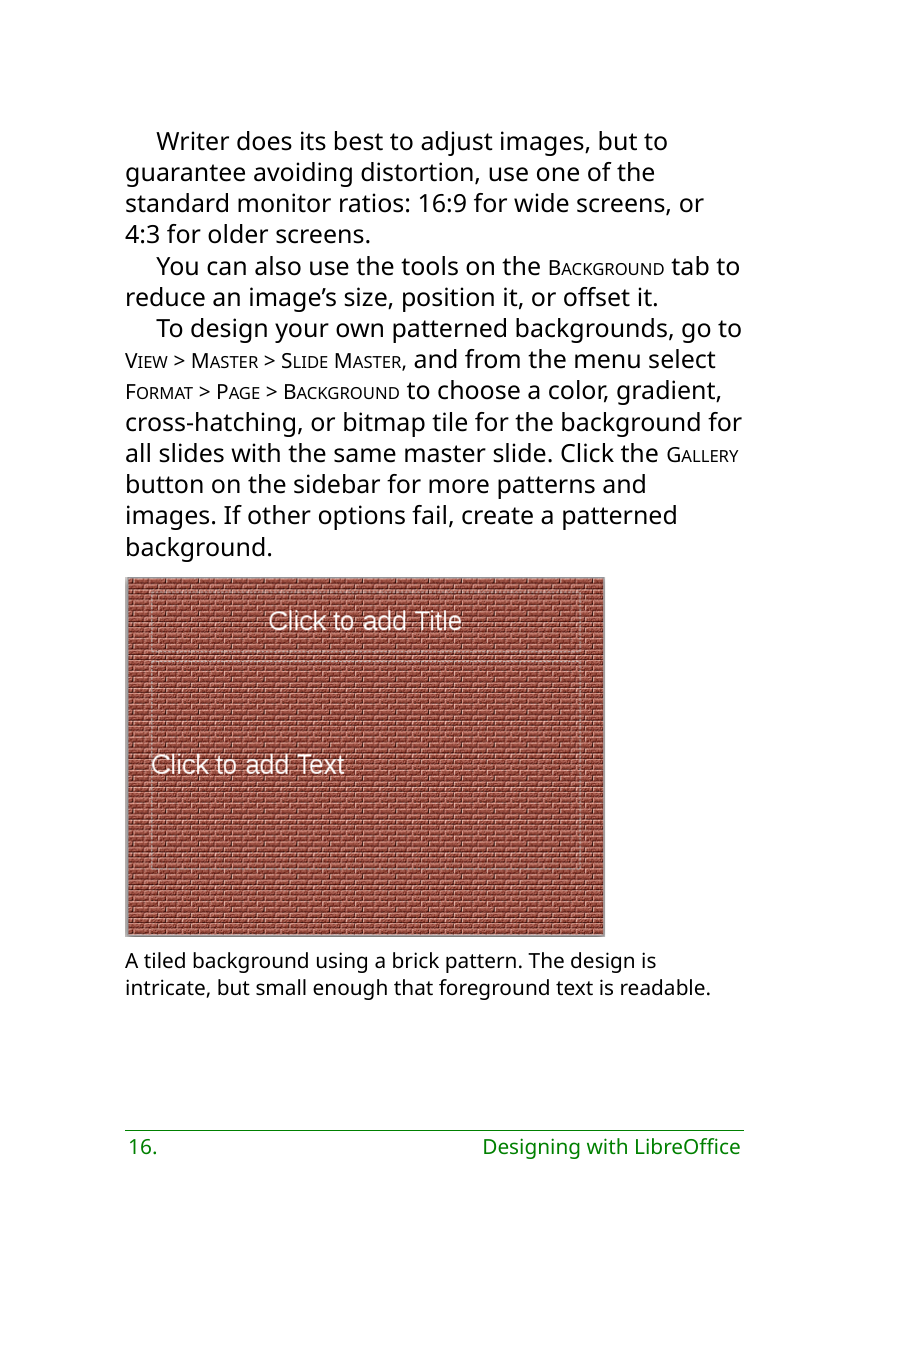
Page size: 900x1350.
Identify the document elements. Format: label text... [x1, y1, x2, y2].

table_cell A tiled background using a brick pattern. The design is intricate, but small enough that foreground text is readable. [125, 939, 744, 1001]
text To design your own patterned backgrounds, go to View > Master > Slide Master, and from the menu select Format > Page > Background to choose a color, gradient, cross-hatching, or bitmap tile for the background for all slides with the same master slide. Click the Gallery button on the sidebar for more patterns and images. If other options fail, create a patterned background. [125, 312, 744, 562]
picture [125, 577, 605, 937]
table_header [125, 577, 744, 938]
text Writer does its best to adjust images, but to guarantee avoiding distortion, use one of the standard monitor ratios: 16:9 for wide screens, or 4:3 for older screens. [125, 125, 744, 250]
text You can also use the tools on the Background tab to reduce an image’s size, position it, or offset it. [125, 250, 744, 312]
